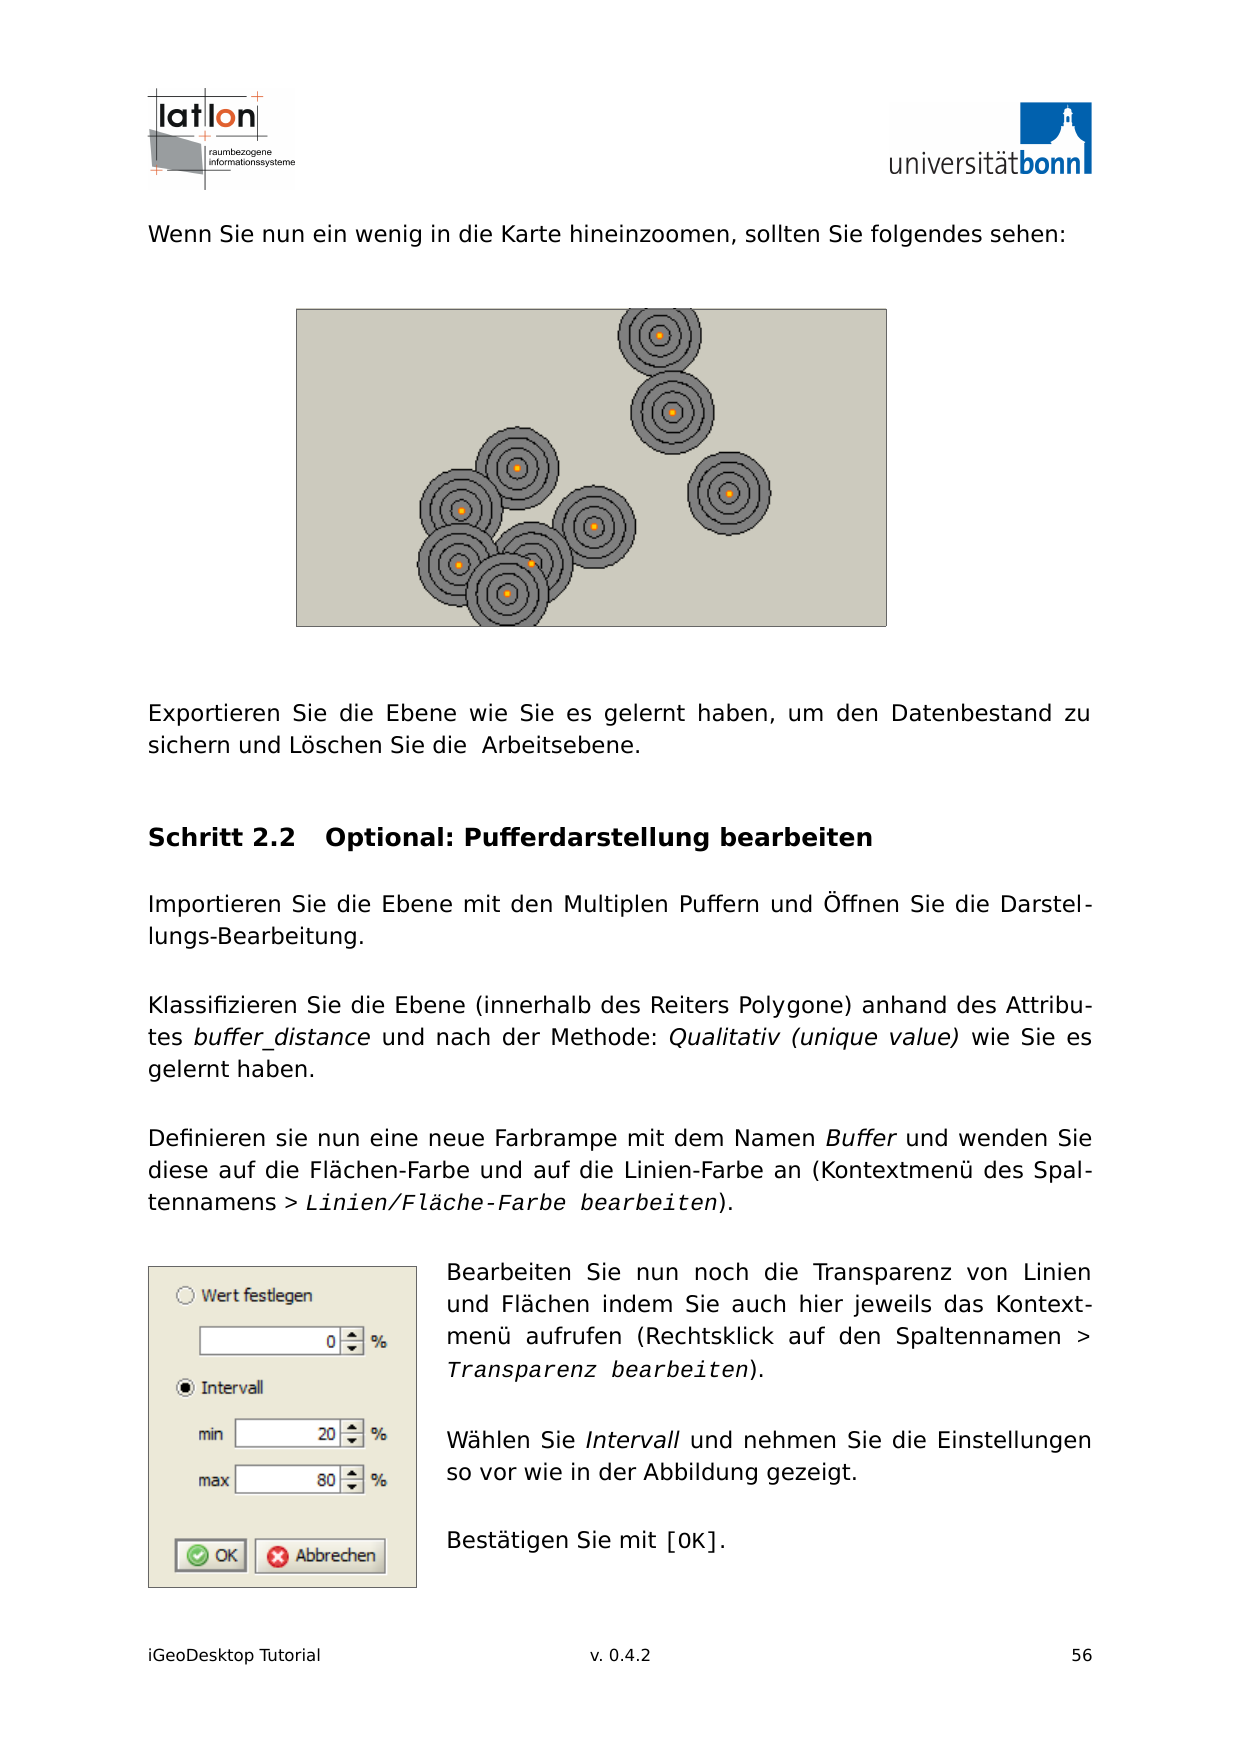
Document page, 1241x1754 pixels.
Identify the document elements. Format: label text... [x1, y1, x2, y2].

text Klassifizieren Sie die Ebene (innerhalb des Reiters Poly­gone) anhand des Attribu­tes buffer_distance und nach der Methode: Qualitativ (unique value) wie Sie es gelernt haben. [148, 992, 1092, 1083]
text Bestätigen Sie mit [OK]. [417, 1528, 1092, 1556]
text Wählen Sie Intervall und nehmen Sie die Einstellungen so vor wie in der Abbildung gezeigt. [417, 1427, 1092, 1486]
text Definieren sie nun eine neue Farbrampe mit dem Namen Buffer und wenden Sie diese auf die Flächen-Farbe und auf die Linien-Farbe an (Kontextmenü des Spal­tennamens > Linien/Fläche-Farbe bearbeiten). [148, 1125, 1092, 1217]
text Wenn Sie nun ein wenig in die Karte hineinzoomen, sollten Sie folgendes sehen: [148, 221, 1092, 248]
picture [297, 310, 886, 626]
text Importieren Sie die Ebene mit den Multiplen Puffern und Öffnen Sie die Darstel­lungs-Bearbeitung. [148, 892, 1092, 950]
picture [889, 102, 1093, 174]
subtitle Optional: Pufferdarstellung bearbeiten [148, 823, 1092, 853]
text Bearbeiten Sie nun noch die Transparenz von Linien und Flächen indem Sie auch hier jeweils das Kontext­menü aufrufen (Rechtsklick auf den Spaltennamen > Transparenz bearbeiten). [148, 1259, 1092, 1385]
text Exportieren Sie die Ebene wie Sie es gelernt haben, um den Datenbestand zu sichern und Löschen Sie die Arbeitsebene. [148, 700, 1092, 758]
picture [147, 88, 295, 190]
picture [149, 1267, 416, 1587]
